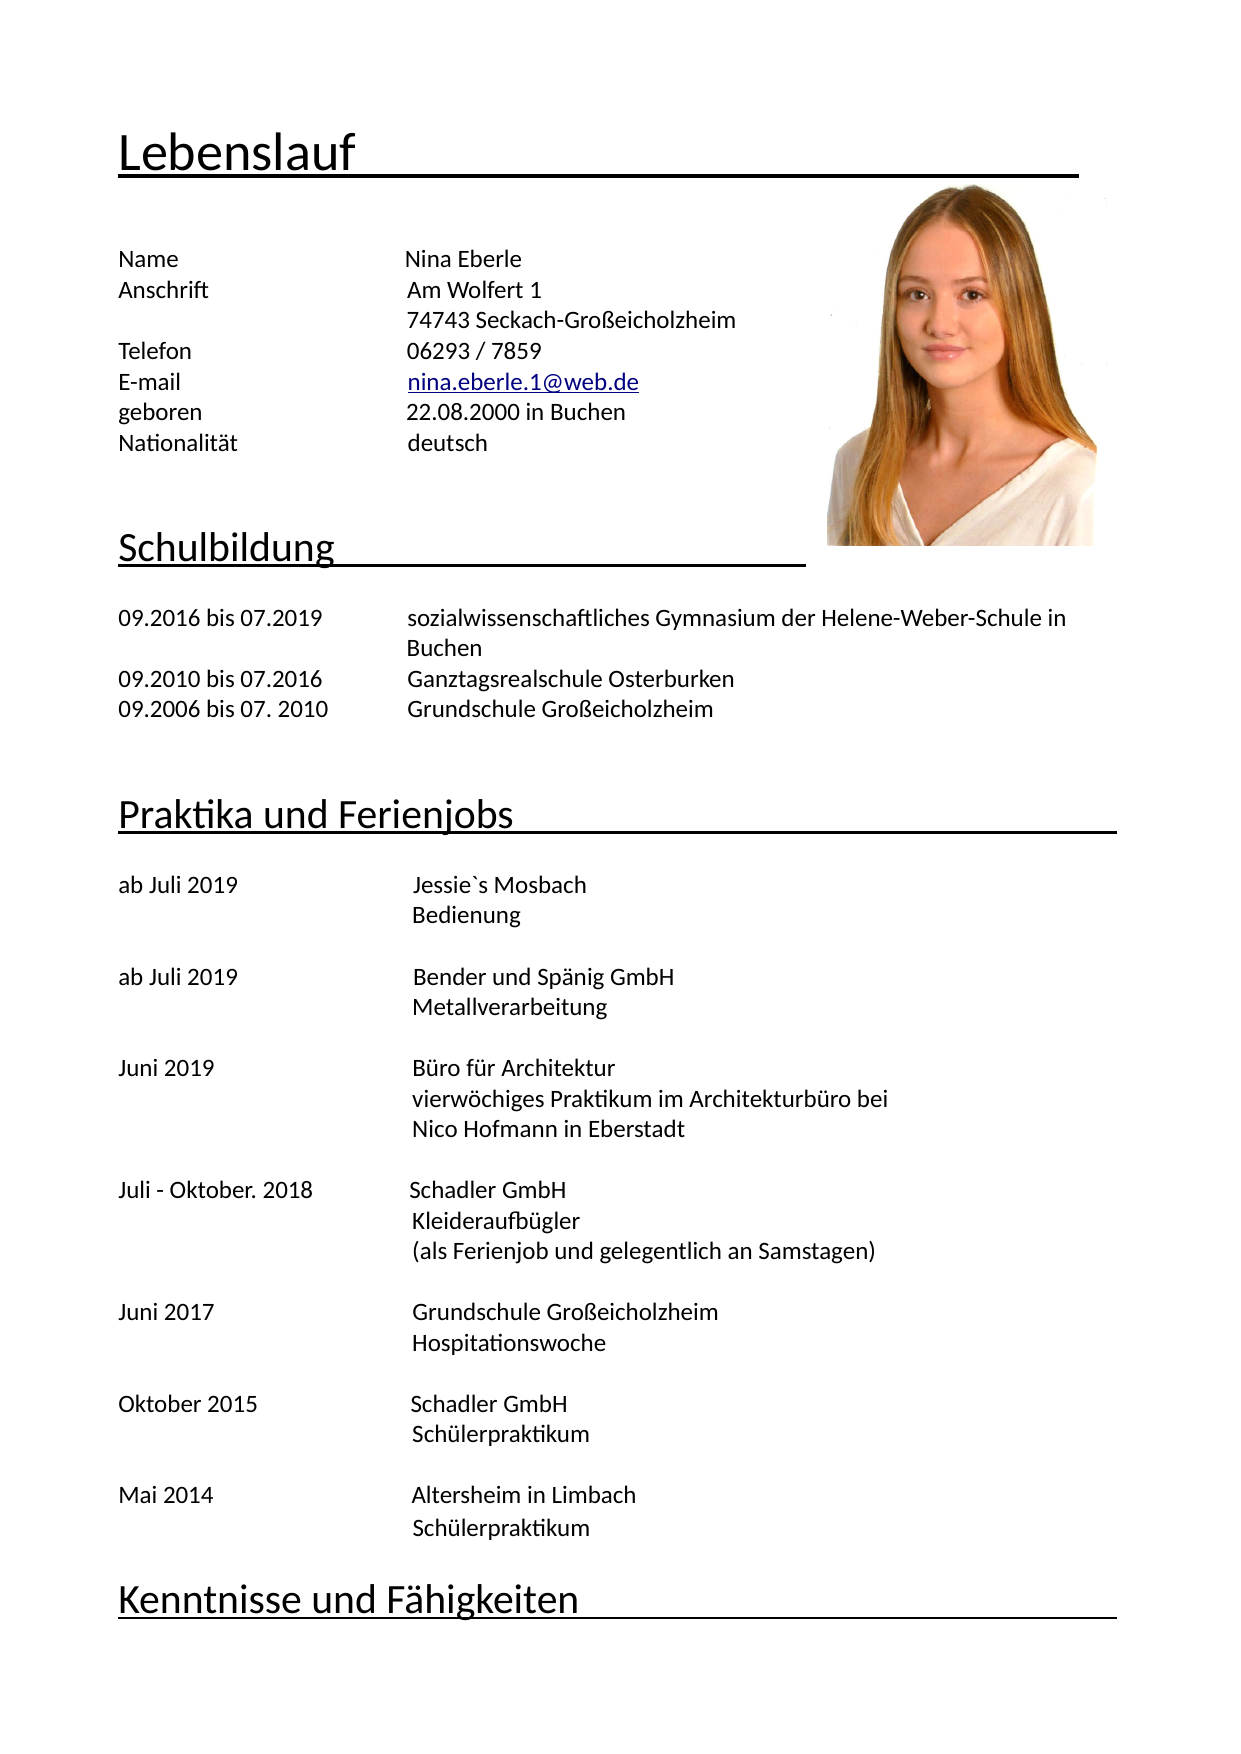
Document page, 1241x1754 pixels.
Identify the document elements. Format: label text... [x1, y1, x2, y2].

text 09.2016 bis 07.2019 sozialwissenschaftliches Gymnasium der Helene-Weber-Schule in [118, 602, 1122, 633]
text 09.2010 bis 07.2016 Ganztagsrealschule Osterburken [118, 663, 1122, 694]
text Lebenslauf _______________ [118, 118, 1122, 184]
text vierwöchiges Praktikum im Architekturbüro bei [118, 1083, 1122, 1113]
text E-mail nina.eberle.1@web.de [118, 366, 813, 396]
text Metallverarbeitung [118, 991, 1122, 1022]
text Kenntnisse und Fähigkeiten [118, 1573, 1122, 1624]
text Mai 2014 Altersheim in Limbach [118, 1479, 1122, 1510]
text Hospitationswoche [118, 1327, 1122, 1357]
text Nico Hofmann in Eberstadt [118, 1113, 1122, 1144]
text 74743 Seckach-Großeicholzheim [118, 304, 813, 335]
text ab Juli 2019 Bender und Spänig GmbH [118, 961, 1122, 991]
text Nationalität deutsch [118, 427, 813, 457]
text Bedienung [118, 899, 1122, 930]
text Praktika und Ferienjobs [118, 788, 1122, 838]
text Oktober 2015 Schadler GmbH [118, 1388, 1122, 1418]
text 09.2006 bis 07. 2010 Grundschule Großeicholzheim [118, 694, 1122, 724]
picture [813, 184, 1123, 546]
text Juni 2019 Büro für Architektur [118, 1052, 1122, 1083]
text Buchen [118, 633, 1122, 663]
text ab Juli 2019 Jessie`s Mosbach [118, 869, 1122, 899]
text Juni 2017 Grundschule Großeicholzheim [118, 1296, 1122, 1327]
text Juli - Oktober. 2018 Schadler GmbH [118, 1174, 1122, 1205]
text Anschrift Am Wolfert 1 [118, 274, 813, 304]
text Kleideraufbügler [118, 1205, 1122, 1235]
text Schulbildung [118, 521, 1122, 572]
text Name Nina Eberle [118, 243, 813, 274]
text Telefon 06293 / 7859 [118, 335, 813, 366]
text geboren 22.08.2000 in Buchen [118, 396, 813, 427]
text Schülerpraktikum [118, 1510, 1122, 1543]
text Schülerpraktikum [118, 1418, 1122, 1449]
text (als Ferienjob und gelegentlich an Samstagen) [118, 1235, 1122, 1266]
